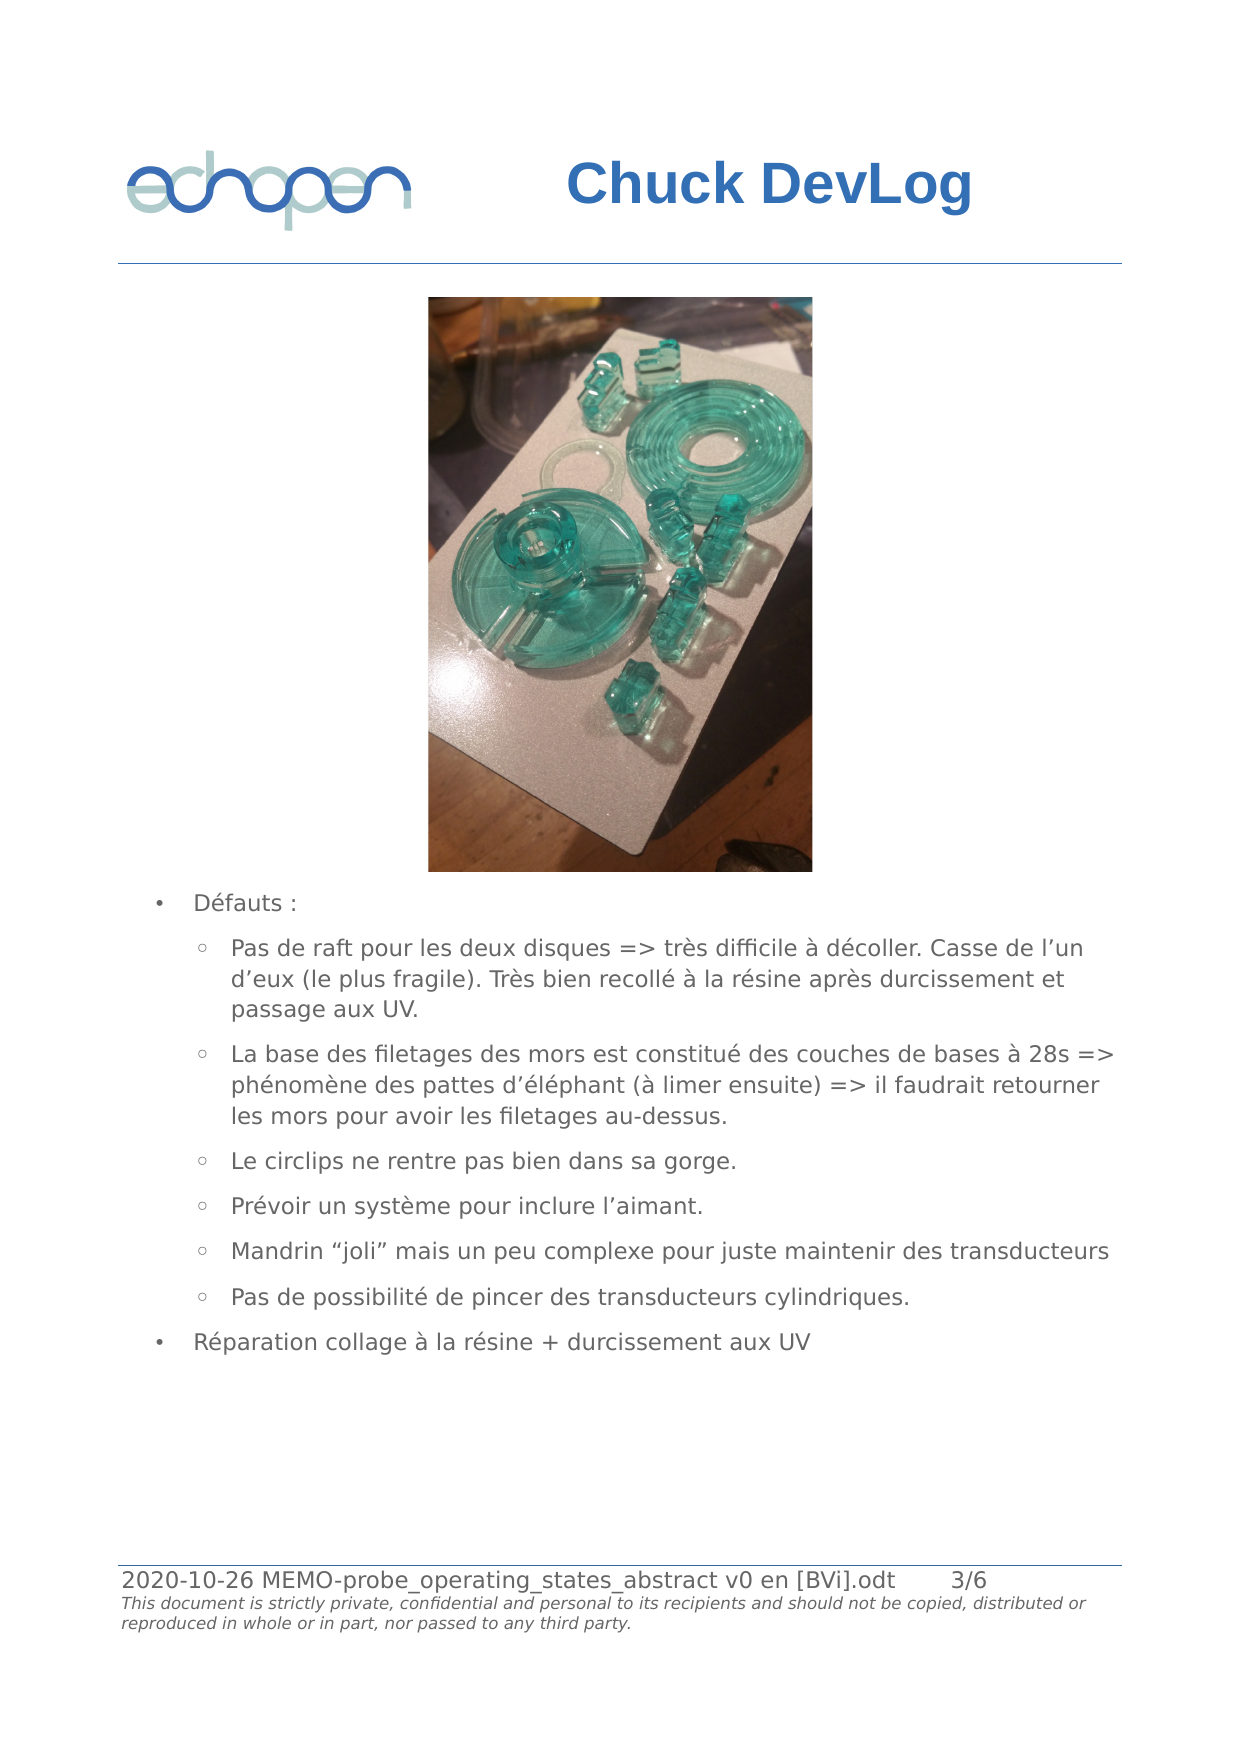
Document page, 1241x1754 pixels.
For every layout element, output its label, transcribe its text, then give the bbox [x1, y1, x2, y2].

list Réparation collage à la résine + durcissement aux UV [156, 1329, 1122, 1356]
picture [124, 148, 413, 233]
list Pas de raft pour les deux disques => très difficile à décoller. Casse de l’un d’eux (le plus fragile). Très bien recollé à la résine après durcissement et passage aux UV. [193, 935, 1122, 1023]
list Prévoir un système pour inclure l’aimant. [193, 1193, 1122, 1220]
list Pas de possibilité de pincer des transducteurs cylindriques. [193, 1284, 1122, 1310]
picture [427, 297, 813, 872]
list Mandrin “joli” mais un peu complexe pour juste maintenir des transducteurs [193, 1238, 1122, 1265]
list Défauts : [156, 890, 1122, 917]
list La base des filetages des mors est constitué des couches de bases à 28s => phénomène des pattes d’éléphant (à limer ensuite) => il faudrait retourner les mors pour avoir les filetages au-dessus. [193, 1042, 1122, 1129]
list Le circlips ne rentre pas bien dans sa gorge. [193, 1148, 1122, 1175]
